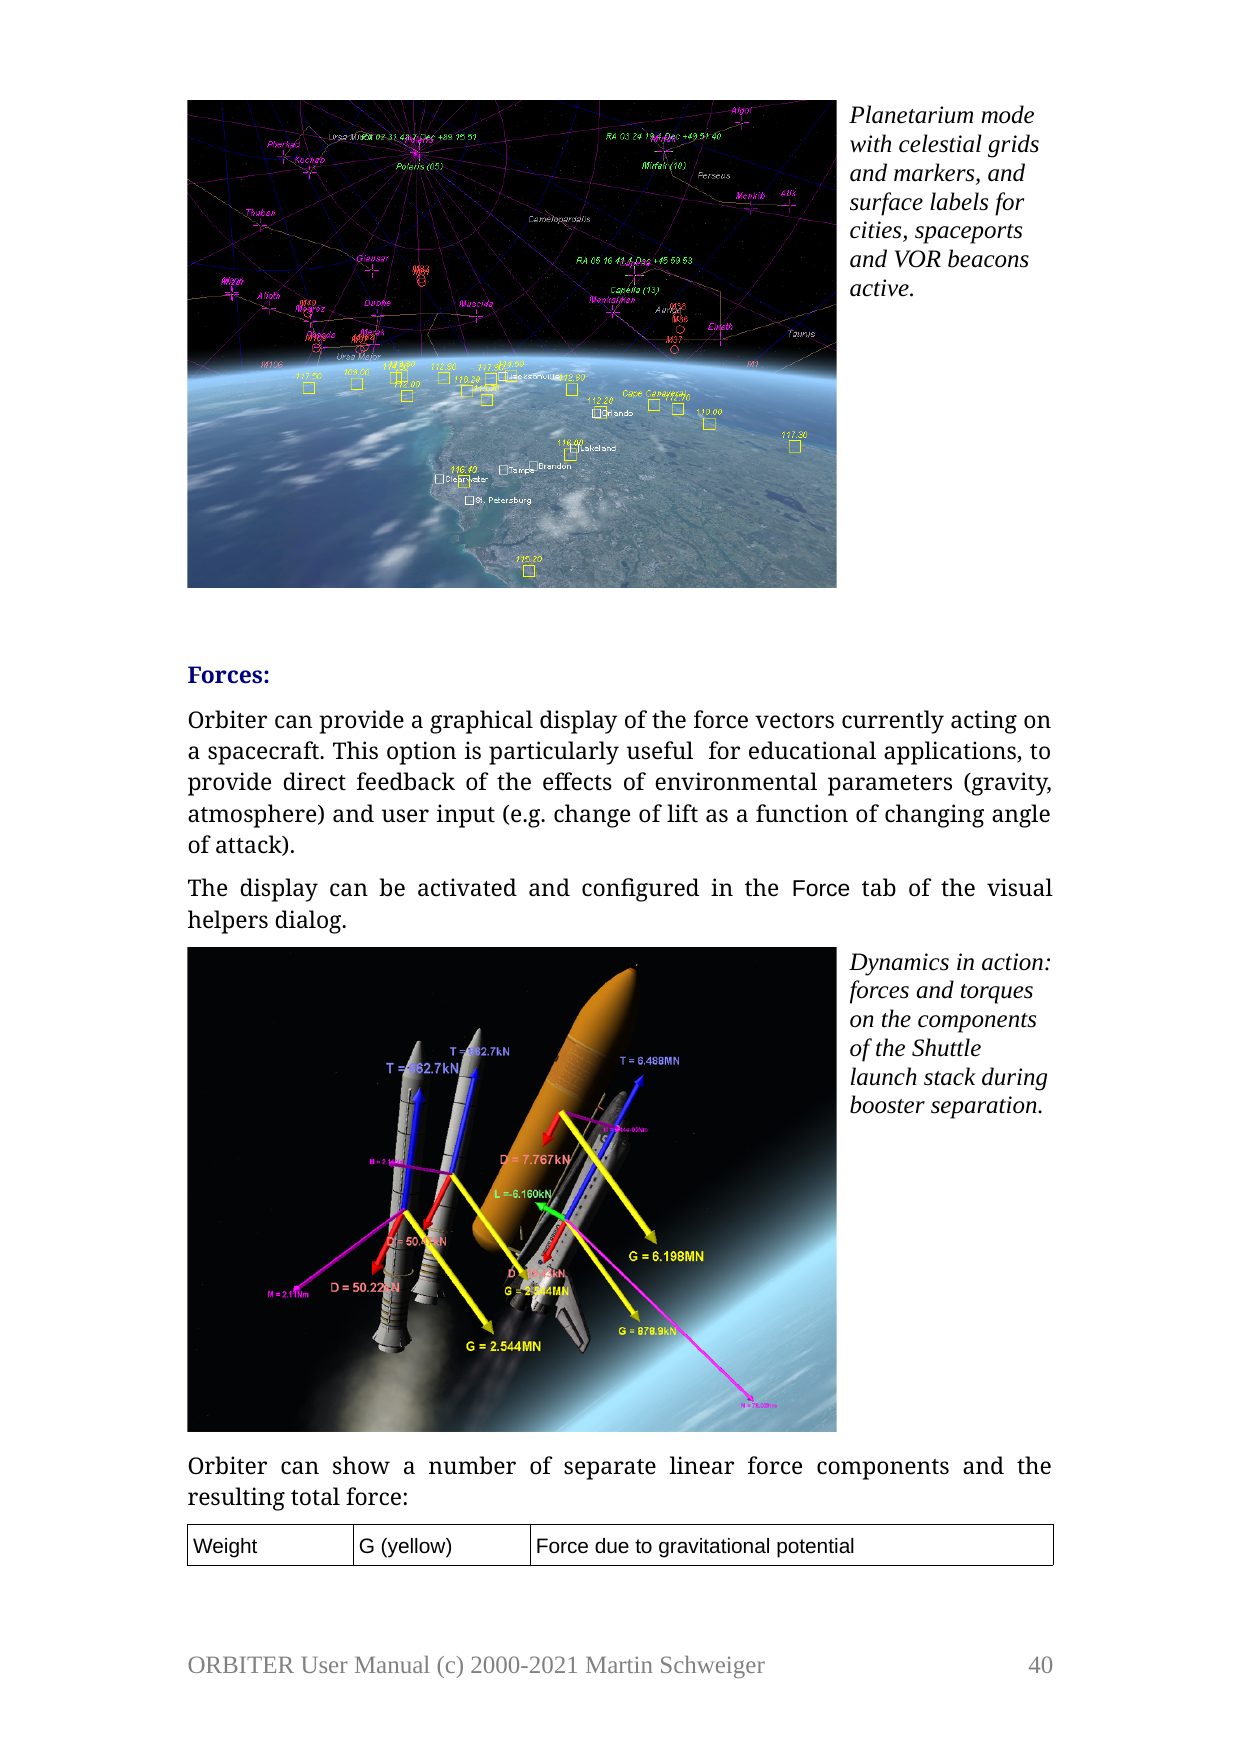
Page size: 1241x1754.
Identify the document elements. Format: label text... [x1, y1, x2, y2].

text Orbiter can show a number of separate linear force components and the resulting total force: [187, 947, 1053, 1512]
text The display can be activated and configured in the Force tab of the visual helpers dialog. [187, 872, 1053, 934]
table_header G (yellow) [354, 1525, 530, 1565]
text Orbiter can provide a graphical display of the force vectors currently acting on a spacecraft. This option is particularly useful for educational applications, to provide direct feedback of the effects of environmental parameters (gravity, atmosphere) and user input (e.g. change of lift as a function of changing angle of attack). [187, 703, 1053, 859]
picture [187, 947, 837, 1432]
table_header Weight [188, 1525, 353, 1565]
table_header Force due to gravitational potential [531, 1525, 1053, 1565]
picture [187, 100, 837, 588]
subtitle Forces: [187, 659, 1053, 690]
